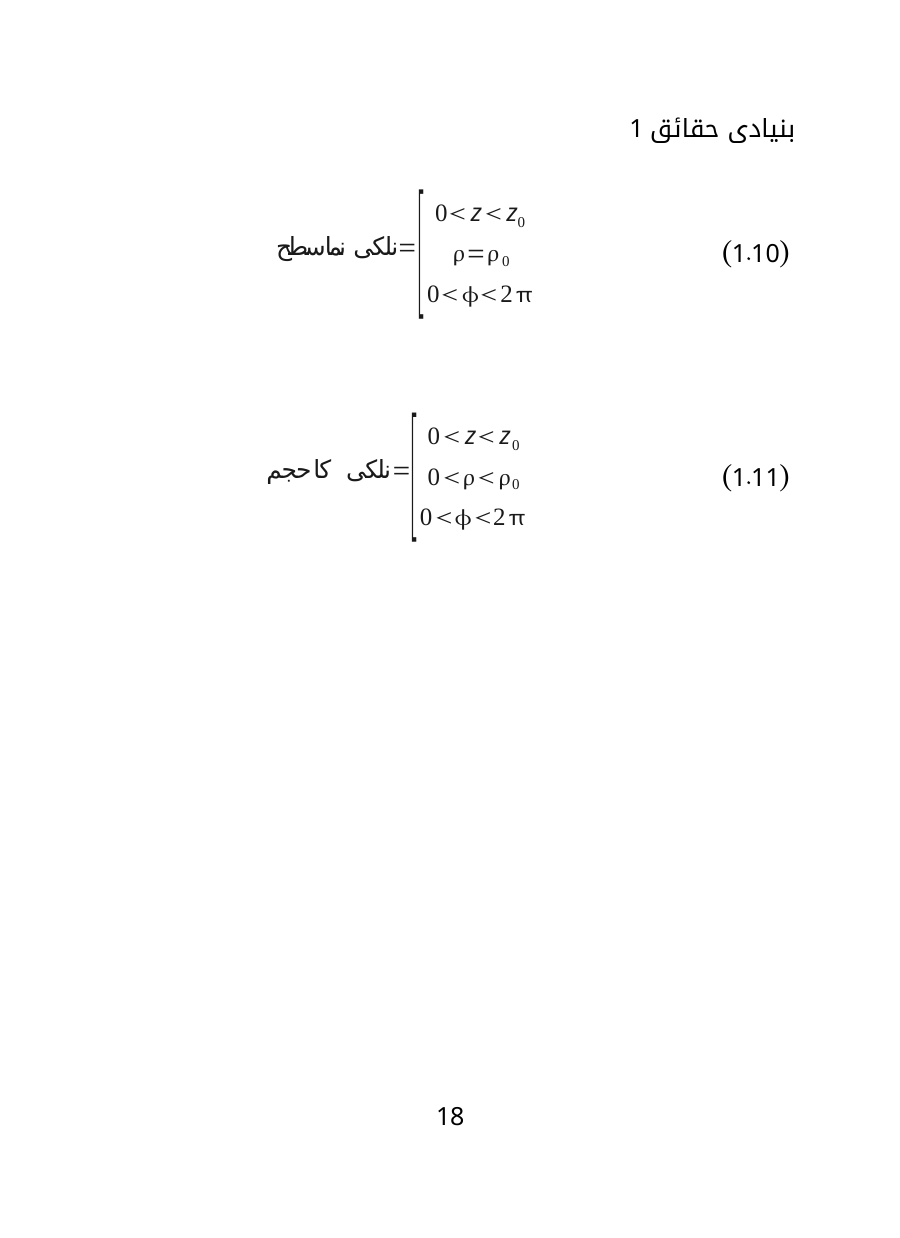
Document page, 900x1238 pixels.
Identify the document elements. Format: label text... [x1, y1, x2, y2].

table_header (1.11) [694, 406, 795, 562]
table_header (1.10) [696, 182, 795, 338]
table_header [105, 182, 696, 338]
table_header [105, 406, 694, 562]
